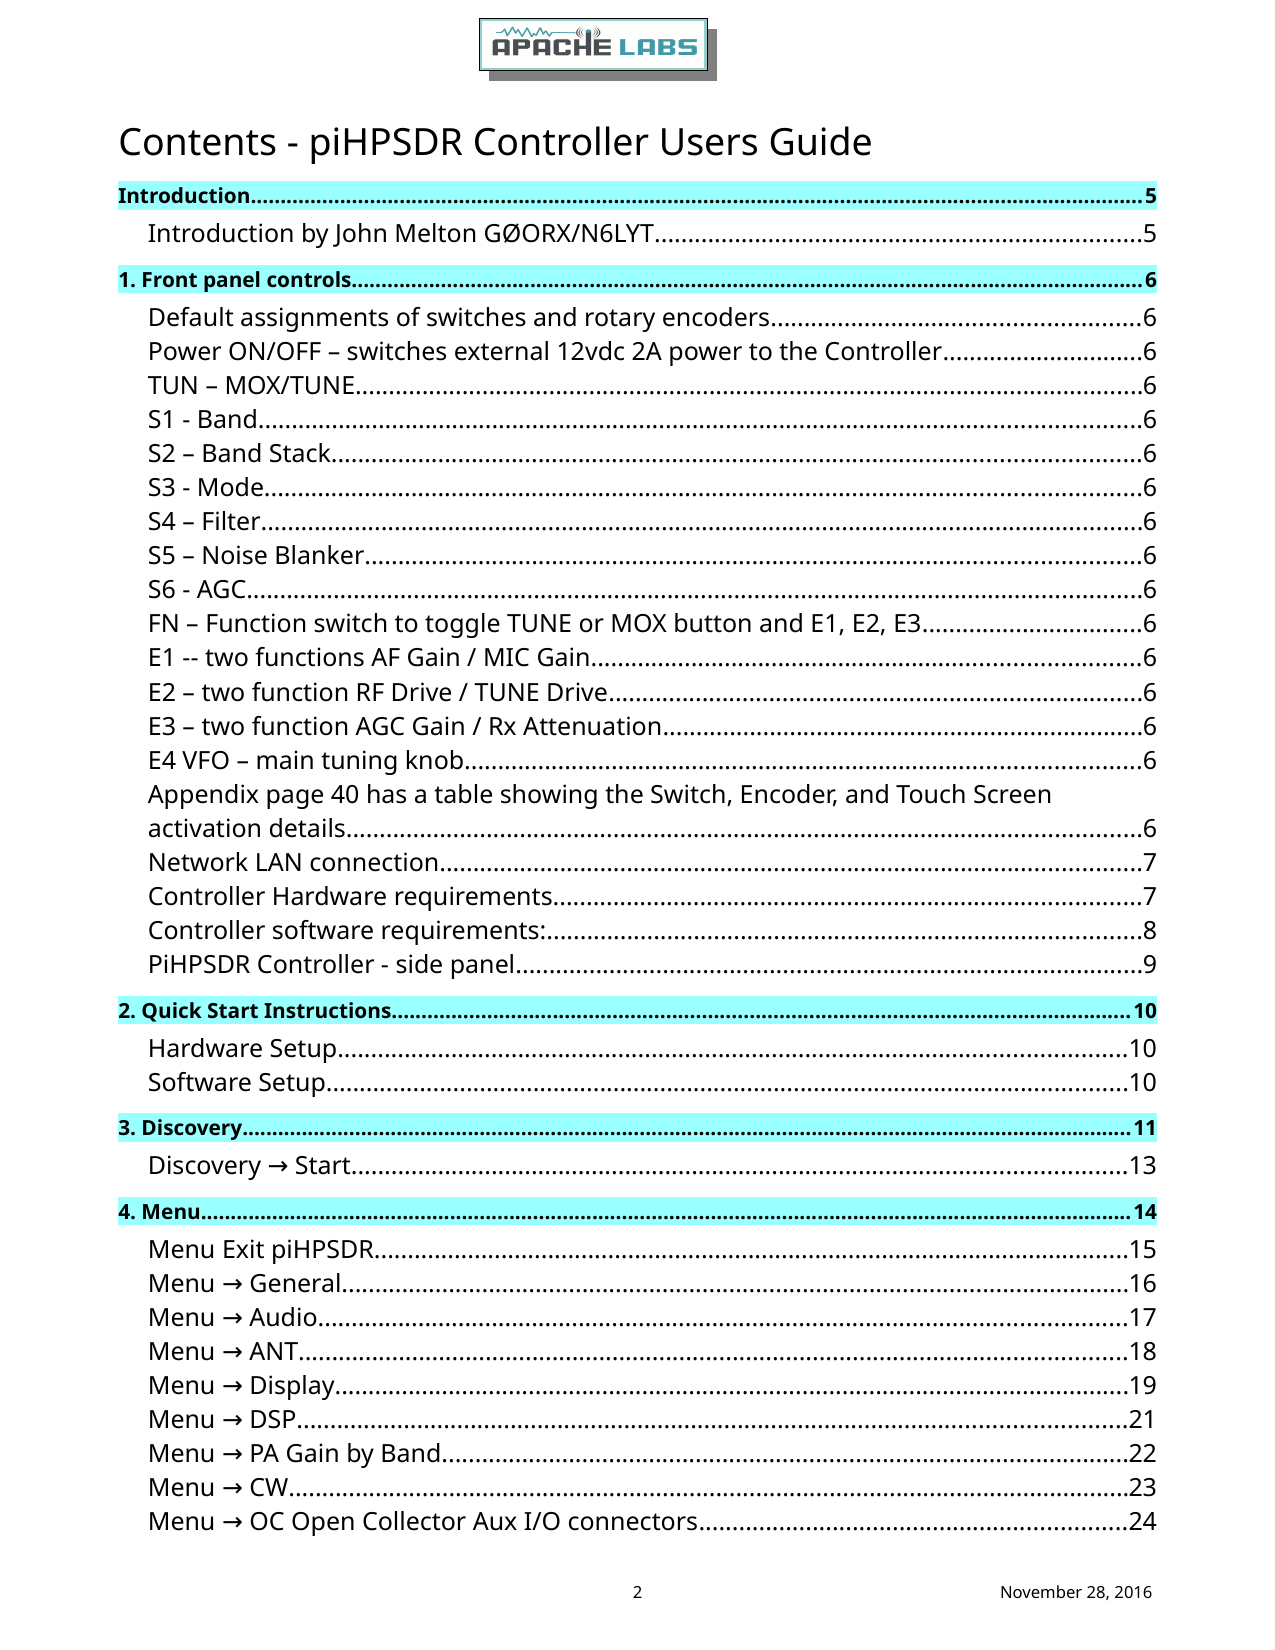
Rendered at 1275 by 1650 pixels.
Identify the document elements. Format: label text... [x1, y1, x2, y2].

text Menu → DSP 21 [148, 1402, 1157, 1436]
text S6 - AGC 6 [148, 572, 1157, 606]
text Menu → General 16 [148, 1265, 1157, 1299]
text Menu → ANT 18 [148, 1333, 1157, 1368]
text E1 -- two functions AF Gain / MIC Gain 6 [148, 640, 1157, 674]
text Discovery → Start 13 [148, 1148, 1157, 1182]
subtitle Contents - piHPSDR Controller Users Guide [118, 115, 1157, 166]
text S4 – Filter 6 [148, 504, 1157, 538]
text Introduction by John Melton GØORX/N6LYT 5 [148, 216, 1157, 250]
text Network LAN connection 7 [148, 844, 1157, 878]
text S1 - Band 6 [148, 402, 1157, 436]
text Menu Exit piHPSDR 15 [148, 1231, 1157, 1265]
text Menu → CW 23 [148, 1470, 1157, 1504]
text Appendix page 40 has a table showing the Switch, Encoder, and Touch Screen activation details. 6 [148, 776, 1157, 844]
text Controller software requirements: 8 [148, 913, 1157, 947]
text Menu → OC Open Collector Aux I/O connectors 24 [148, 1504, 1157, 1538]
text Hardware Setup 10 [148, 1030, 1157, 1064]
text S3 - Mode 6 [148, 470, 1157, 504]
text E4 VFO – main tuning knob 6 [148, 742, 1157, 776]
text Controller Hardware requirements 7 [148, 878, 1157, 913]
text S2 – Band Stack 6 [148, 436, 1157, 470]
text Default assignments of switches and rotary encoders 6 [148, 299, 1157, 333]
text Menu → Display 19 [148, 1368, 1157, 1402]
picture [482, 21, 704, 68]
text Software Setup 10 [148, 1064, 1157, 1098]
text FN – Function switch to toggle TUNE or MOX button and E1, E2, E3 6 [148, 606, 1157, 640]
text Menu → Audio 17 [148, 1299, 1157, 1333]
text S5 – Noise Blanker 6 [148, 538, 1157, 572]
text PiHPSDR Controller - side panel 9 [148, 947, 1157, 981]
text Menu → PA Gain by Band 22 [148, 1436, 1157, 1470]
text E3 – two function AGC Gain / Rx Attenuation 6 [148, 708, 1157, 742]
text Power ON/OFF – switches external 12vdc 2A power to the Controller 6 [148, 333, 1157, 368]
text TUN – MOX/TUNE 6 [148, 368, 1157, 402]
text E2 – two function RF Drive / TUNE Drive 6 [148, 674, 1157, 708]
